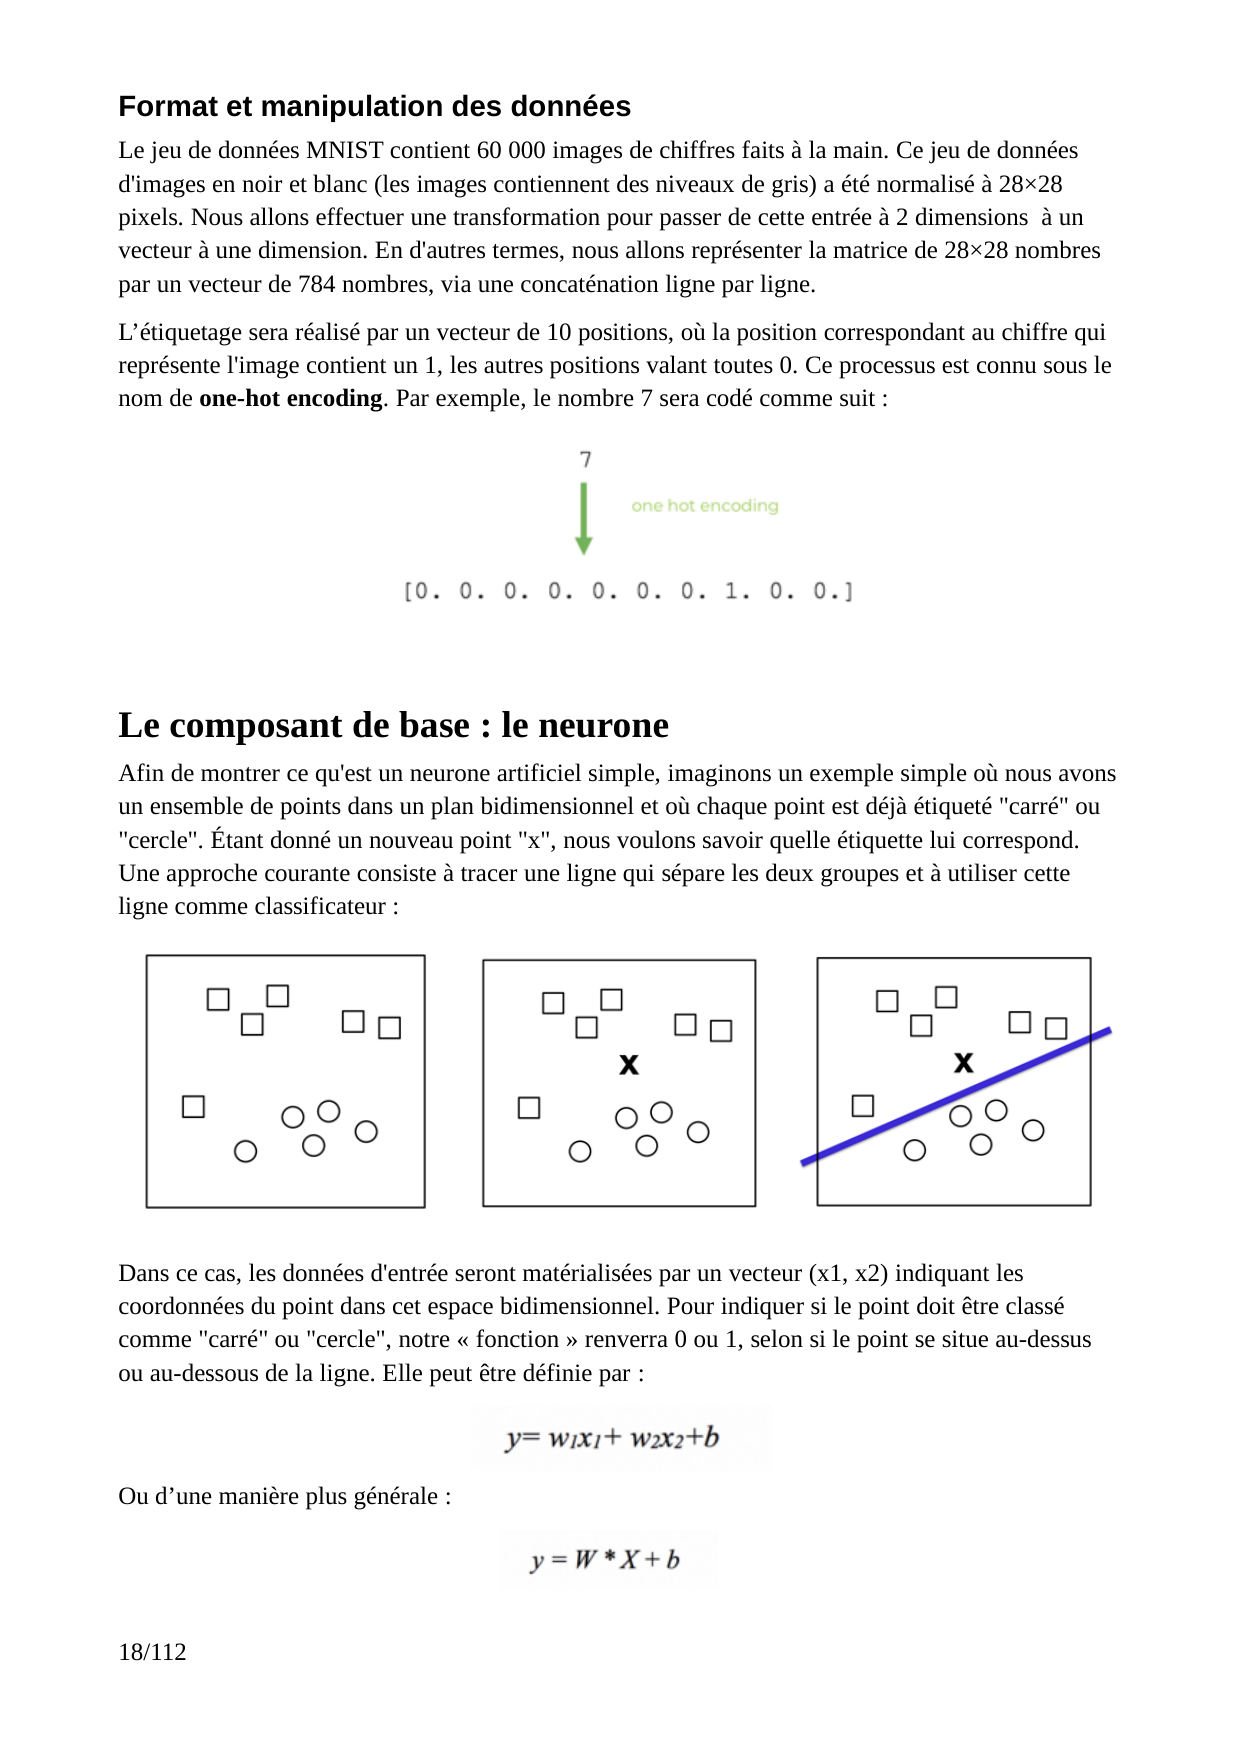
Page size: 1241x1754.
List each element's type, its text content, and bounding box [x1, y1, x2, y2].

table_header [118, 939, 453, 1257]
text Afin de montrer ce qu'est un neurone artificiel simple, imaginons un exemple simple où nous avons un ensemble de points dans un plan bidimensionnel et où chaque point est déjà étiqueté "carré" ou "cercle". Étant donné un nouveau point "x", nous voulons savoir quelle étiquette lui correspond. Une approche courante consiste à tracer une ligne qui sépare les deux groupes et à utiliser cette ligne comme classificateur : [118, 758, 1122, 920]
text L’étiquetage sera réalisé par un vecteur de 10 positions, où la position correspondant au chiffre qui représente l'image contient un 1, les autres positions valant toutes 0. Ce processus est connu sous le nom de one-hot encoding. Par exemple, le nombre 7 sera codé comme suit : [118, 316, 1122, 412]
subtitle Format et manipulation des données [118, 88, 1122, 123]
picture [213, 431, 1027, 630]
table_header [788, 939, 1122, 1257]
picture [118, 1529, 1123, 1593]
table_header [453, 939, 787, 1257]
text Le jeu de données MNIST contient 60 000 images de chiffres faits à la main. Ce jeu de données d'images en noir et blanc (les images contiennent des niveaux de gris) a été normalisé à 28×28 pixels. Nous allons effectuer une transformation pour passer de cette entrée à 2 dimensions à un vecteur à une dimension. En d'autres termes, nous allons représenter la matrice de 28×28 nombres par un vecteur de 784 nombres, via une concaténation ligne par ligne. [118, 135, 1122, 297]
picture [127, 939, 444, 1227]
picture [464, 939, 776, 1227]
text Ou d’une manière plus générale : [118, 1477, 1122, 1510]
picture [792, 939, 1117, 1229]
picture [118, 1405, 1123, 1477]
text Dans ce cas, les données d'entrée seront matérialisées par un vecteur (x1, x2) indiquant les coordonnées du point dans cet espace bidimensionnel. Pour indiquer si le point doit être classé comme "carré" ou "cercle", notre « fonction » renverra 0 ou 1, selon si le point se situe au-dessus ou au-dessous de la ligne. Elle peut être définie par : [118, 1257, 1122, 1386]
subtitle Le composant de base : le neurone [118, 702, 1122, 745]
